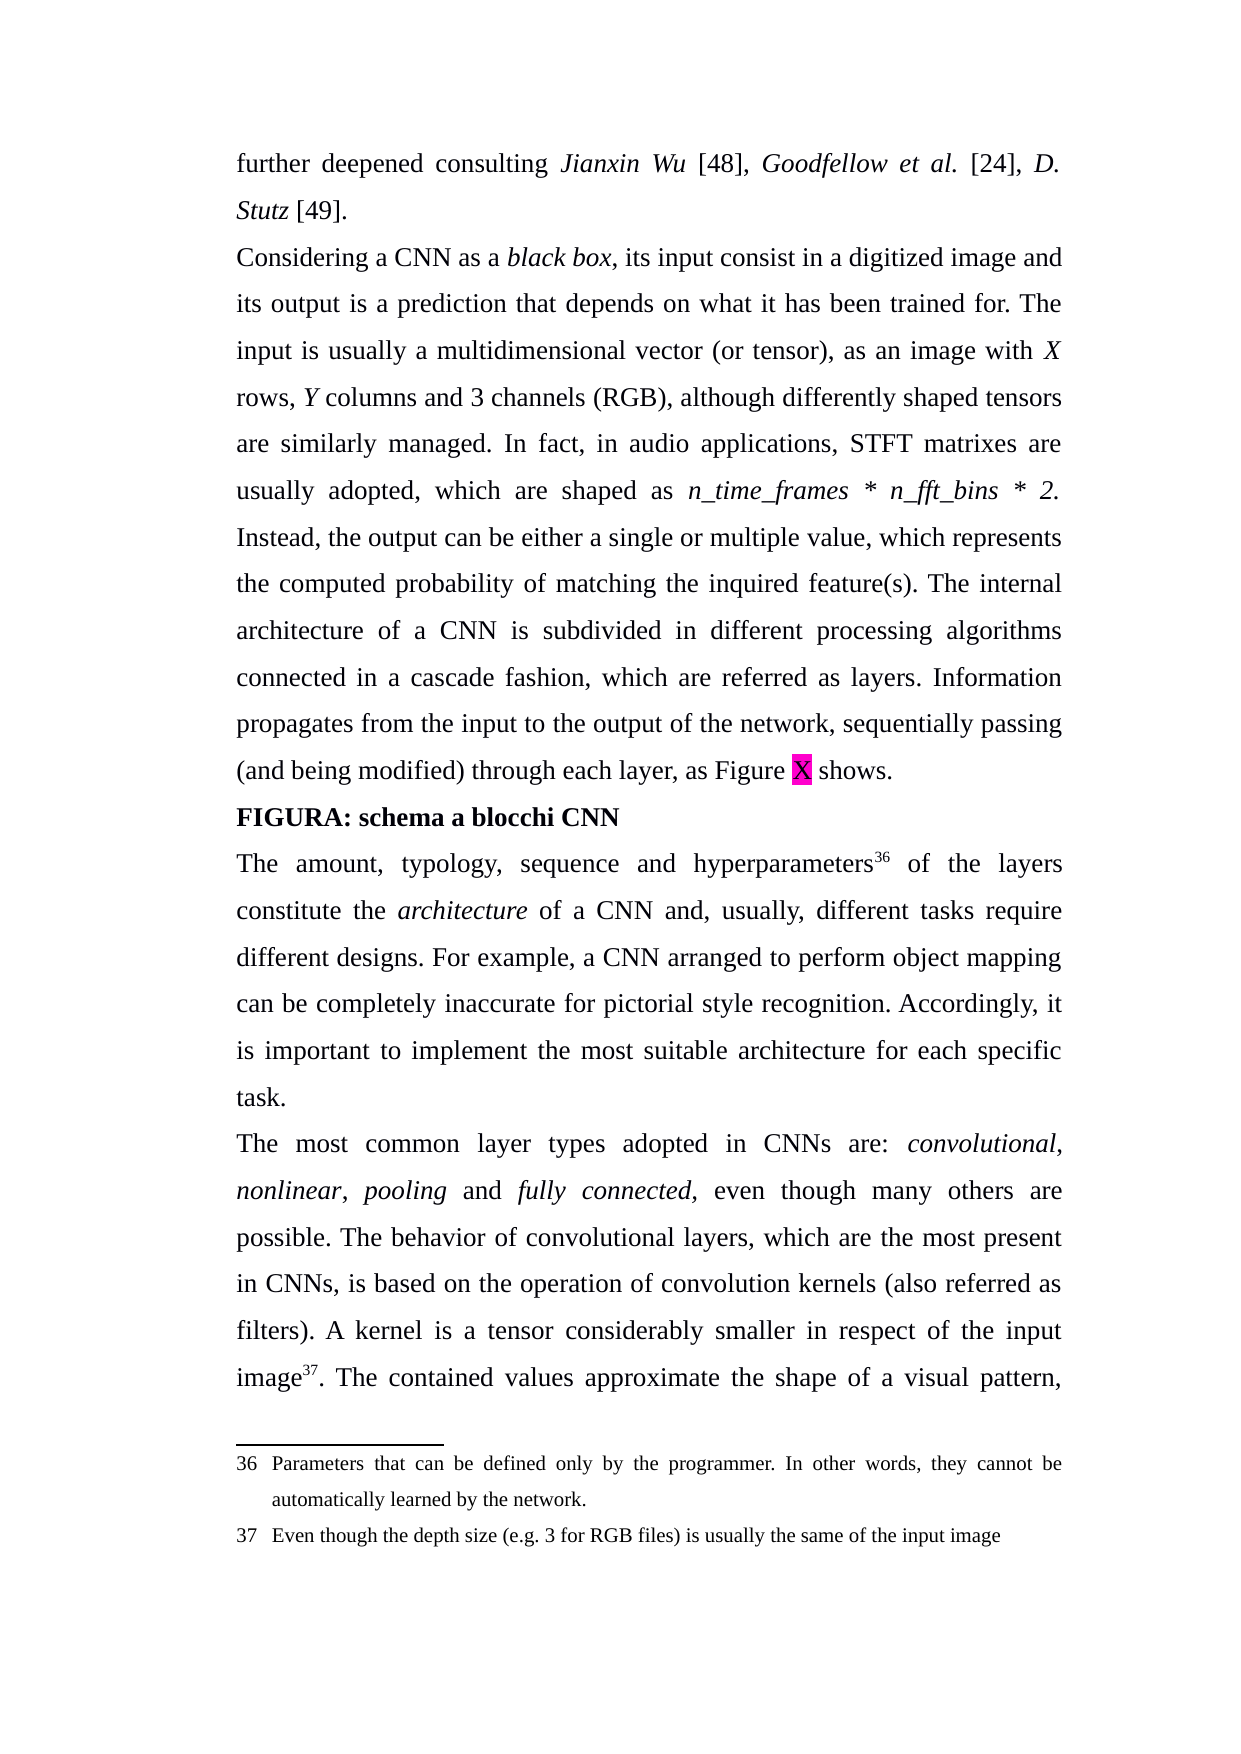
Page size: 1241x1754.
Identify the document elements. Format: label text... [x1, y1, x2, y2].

text Even though the depth size (e.g. 3 for RGB files) is usually the same of the input image [236, 1523, 1063, 1547]
text The amount, typology, sequence and hyperparameters of the layers constitute the architecture of a CNN and, usually, different tasks require different designs. For example, a CNN arranged to perform object mapping can be completely inaccurate for pictorial style recognition. Accordingly, it is important to implement the most suitable architecture for each specific task. [236, 848, 1063, 1112]
text The most common layer types adopted in CNNs are: convolutional, nonlinear, pooling and fully connected, even though many others are possible. The behavior of convolutional layers, which are the most present in CNNs, is based on the operation of convolution kernels (also referred as filters). A kernel is a tensor considerably smaller in respect of the input image. The contained values approximate the shape of a visual pattern, [236, 1128, 1063, 1392]
text FIGURA: schema a blocchi CNN [236, 801, 1063, 832]
text Considering a CNN as a black box, its input consist in a digitized image and its output is a prediction that depends on what it has been trained for. The input is usually a multidimensional vector (or tensor), as an image with X rows, Y columns and 3 channels (RGB), although differently shaped tensors are similarly managed. In fact, in audio applications, STFT matrixes are usually adopted, which are shaped as n_time_frames * n_fft_bins * 2. Instead, the output can be either a single or multiple value, which represents the computed probability of matching the inquired feature(s). The internal architecture of a CNN is subdivided in different processing algorithms connected in a cascade fashion, which are referred as layers. Information propagates from the input to the output of the network, sequentially passing (and being modified) through each layer, as Figure X shows. [236, 241, 1063, 785]
text further deepened consulting Jianxin Wu [48], Goodfellow et al. [24], D. Stutz [49]. [236, 148, 1063, 225]
text Parameters that can be defined only by the programmer. In other words, they cannot be automatically learned by the network. [236, 1451, 1063, 1511]
